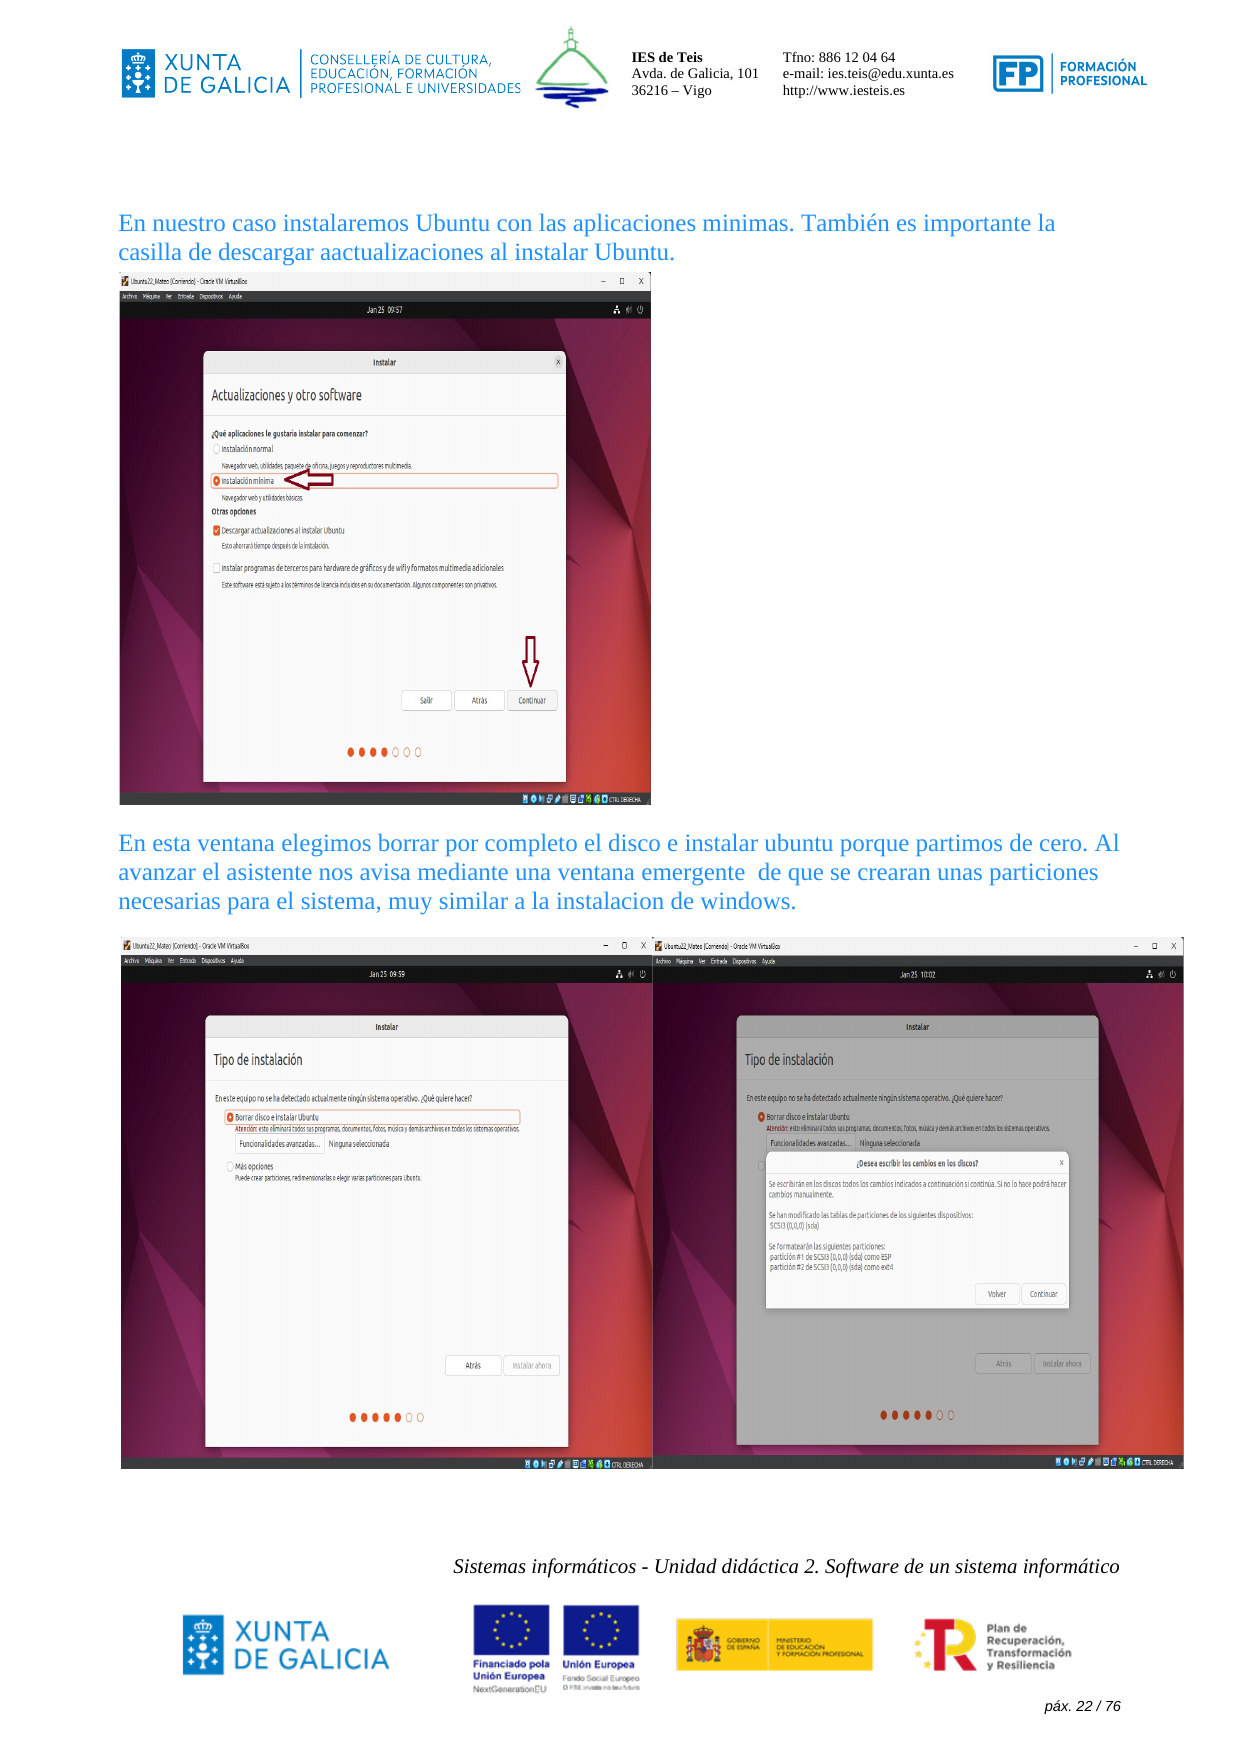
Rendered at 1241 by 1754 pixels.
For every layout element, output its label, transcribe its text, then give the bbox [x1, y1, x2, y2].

picture [119, 272, 651, 805]
picture [121, 937, 1184, 1469]
picture [182, 1593, 1085, 1700]
picture [121, 49, 521, 98]
text En esta ventana elegimos borrar por completo el disco e instalar ubuntu porque partimos de cero. Al avanzar el asistente nos avisa mediante una ventana emergente de que se crearan unas particiones necesarias para el sistema, muy similar a la instalacion de windows. [118, 828, 1122, 914]
picture [989, 50, 1153, 97]
picture [534, 25, 611, 110]
text En nuestro caso instalaremos Ubuntu con las aplicaciones minimas. También es importante la casilla de descargar aactualizaciones al instalar Ubuntu. [118, 208, 1122, 266]
